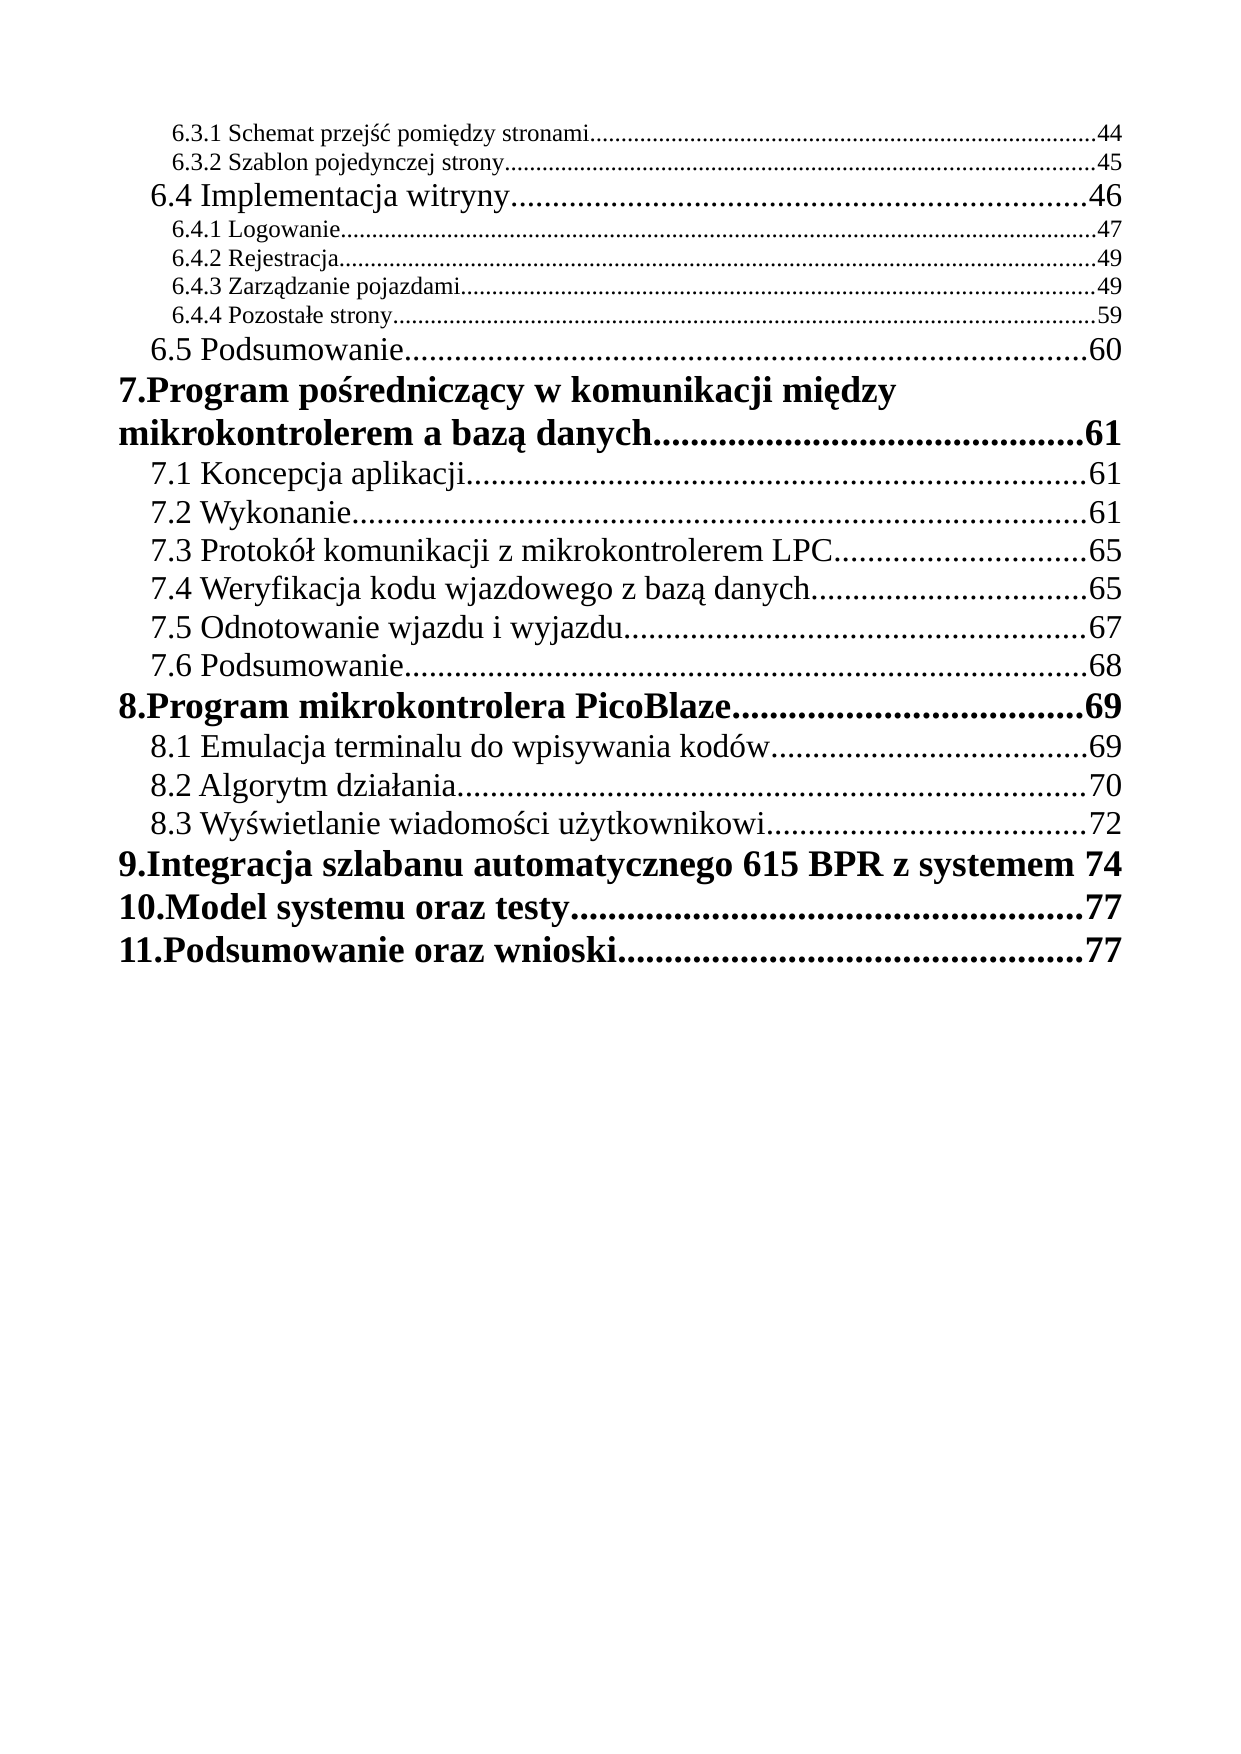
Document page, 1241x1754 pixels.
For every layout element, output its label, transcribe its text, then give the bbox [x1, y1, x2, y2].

text 6.4.2 Rejestracja 49 [118, 243, 1122, 271]
text 11.Podsumowanie oraz wnioski 77 [118, 928, 1122, 971]
text 7.3 Protokół komunikacji z mikrokontrolerem LPC 65 [118, 530, 1122, 568]
text 6.3.2 Szablon pojedynczej strony 45 [118, 147, 1122, 176]
text 7.2 Wykonanie 61 [118, 492, 1122, 530]
text 7.4 Weryfikacja kodu wjazdowego z bazą danych 65 [118, 568, 1122, 607]
text 8.1 Emulacja terminalu do wpisywania kodów 69 [118, 727, 1122, 765]
text 8.Program mikrokontrolera PicoBlaze 69 [118, 683, 1122, 727]
text 6.5 Podsumowanie 60 [118, 329, 1122, 367]
text 7.Program pośredniczący w komunikacji między mikrokontrolerem a bazą danych 61 [118, 367, 1122, 453]
text 9.Integracja szlabanu automatycznego 615 BPR z systemem 74 [118, 842, 1122, 885]
text 8.2 Algorytm działania 70 [118, 765, 1122, 803]
text 6.4.3 Zarządzanie pojazdami 49 [118, 271, 1122, 300]
text 8.3 Wyświetlanie wiadomości użytkownikowi 72 [118, 803, 1122, 842]
text 6.4.4 Pozostałe strony 59 [118, 300, 1122, 329]
text 6.3.1 Schemat przejść pomiędzy stronami 44 [118, 118, 1122, 147]
text 6.4 Implementacja witryny 46 [118, 176, 1122, 214]
text 10.Model systemu oraz testy 77 [118, 885, 1122, 928]
text 7.6 Podsumowanie 68 [118, 645, 1122, 683]
text 7.1 Koncepcja aplikacji 61 [118, 453, 1122, 492]
text 6.4.1 Logowanie 47 [118, 214, 1122, 243]
text 7.5 Odnotowanie wjazdu i wyjazdu 67 [118, 607, 1122, 645]
